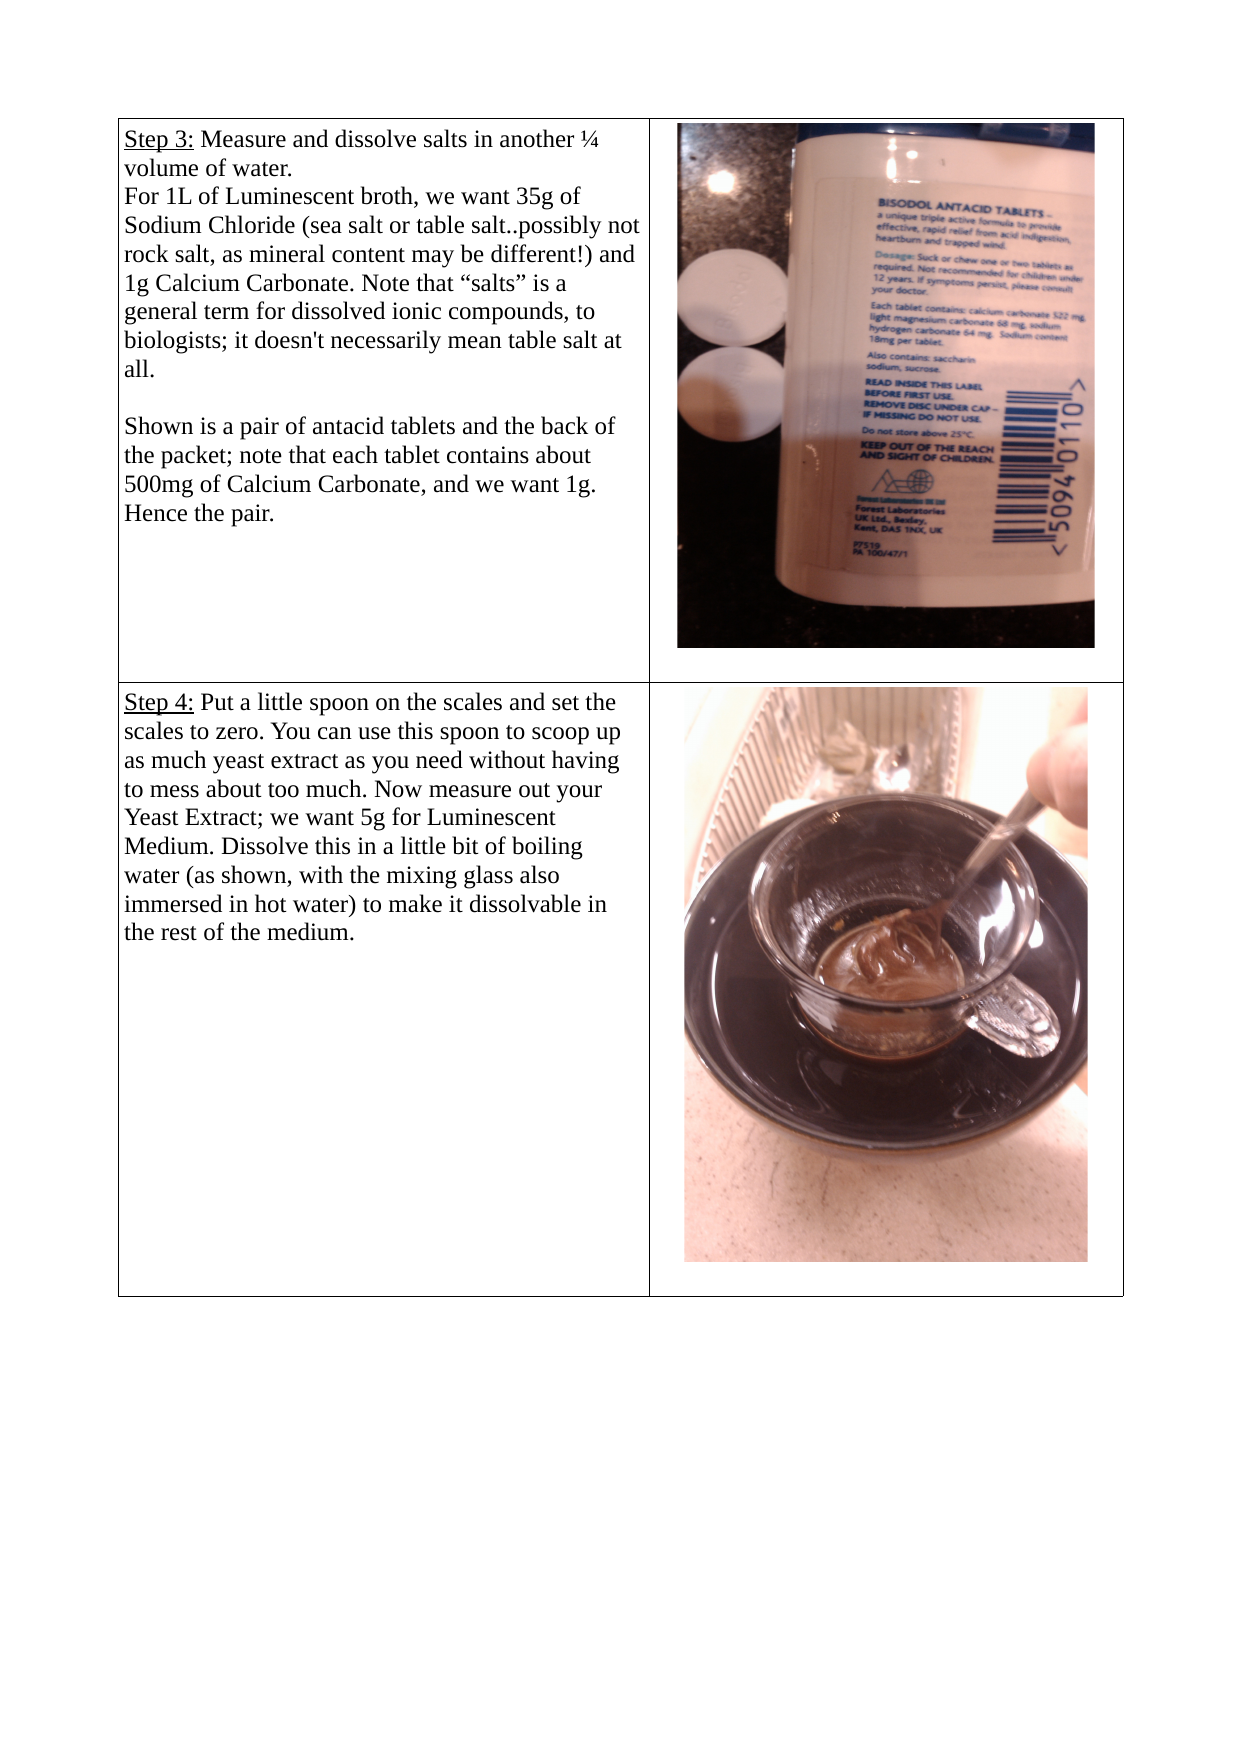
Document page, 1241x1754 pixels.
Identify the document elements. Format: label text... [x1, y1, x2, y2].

table_cell [650, 688, 1123, 1296]
table_cell Step 4: Put a little spoon on the scales and set the scales to zero. You can use this spoon to scoop up as much yeast extract as you need without having to mess about too much. Now measure out your Yeast Extract; we want 5g for Luminescent Medium. Dissolve this in a little bit of boiling water (as shown, with the mixing glass also immersed in hot water) to make it dissolvable in the rest of the medium. [119, 683, 649, 1296]
table_cell [650, 119, 1123, 682]
table_cell [650, 683, 1123, 687]
table_cell Step 3: Measure and dissolve salts in another ¼ volume of water. For 1L of Luminescent broth, we want 35g of Sodium Chloride (sea salt or table salt..possibly not rock salt, as mineral content may be different!) and 1g Calcium Carbonate. Note that “salts” is a general term for dissolved ionic compounds, to biologists; it doesn't necessarily mean table salt at all. Shown is a pair of antacid tablets and the back of the packet; note that each tablet contains about 500mg of Calcium Carbonate, and we want 1g. Hence the pair. [119, 119, 649, 682]
picture [684, 687, 1088, 1262]
picture [677, 123, 1095, 648]
